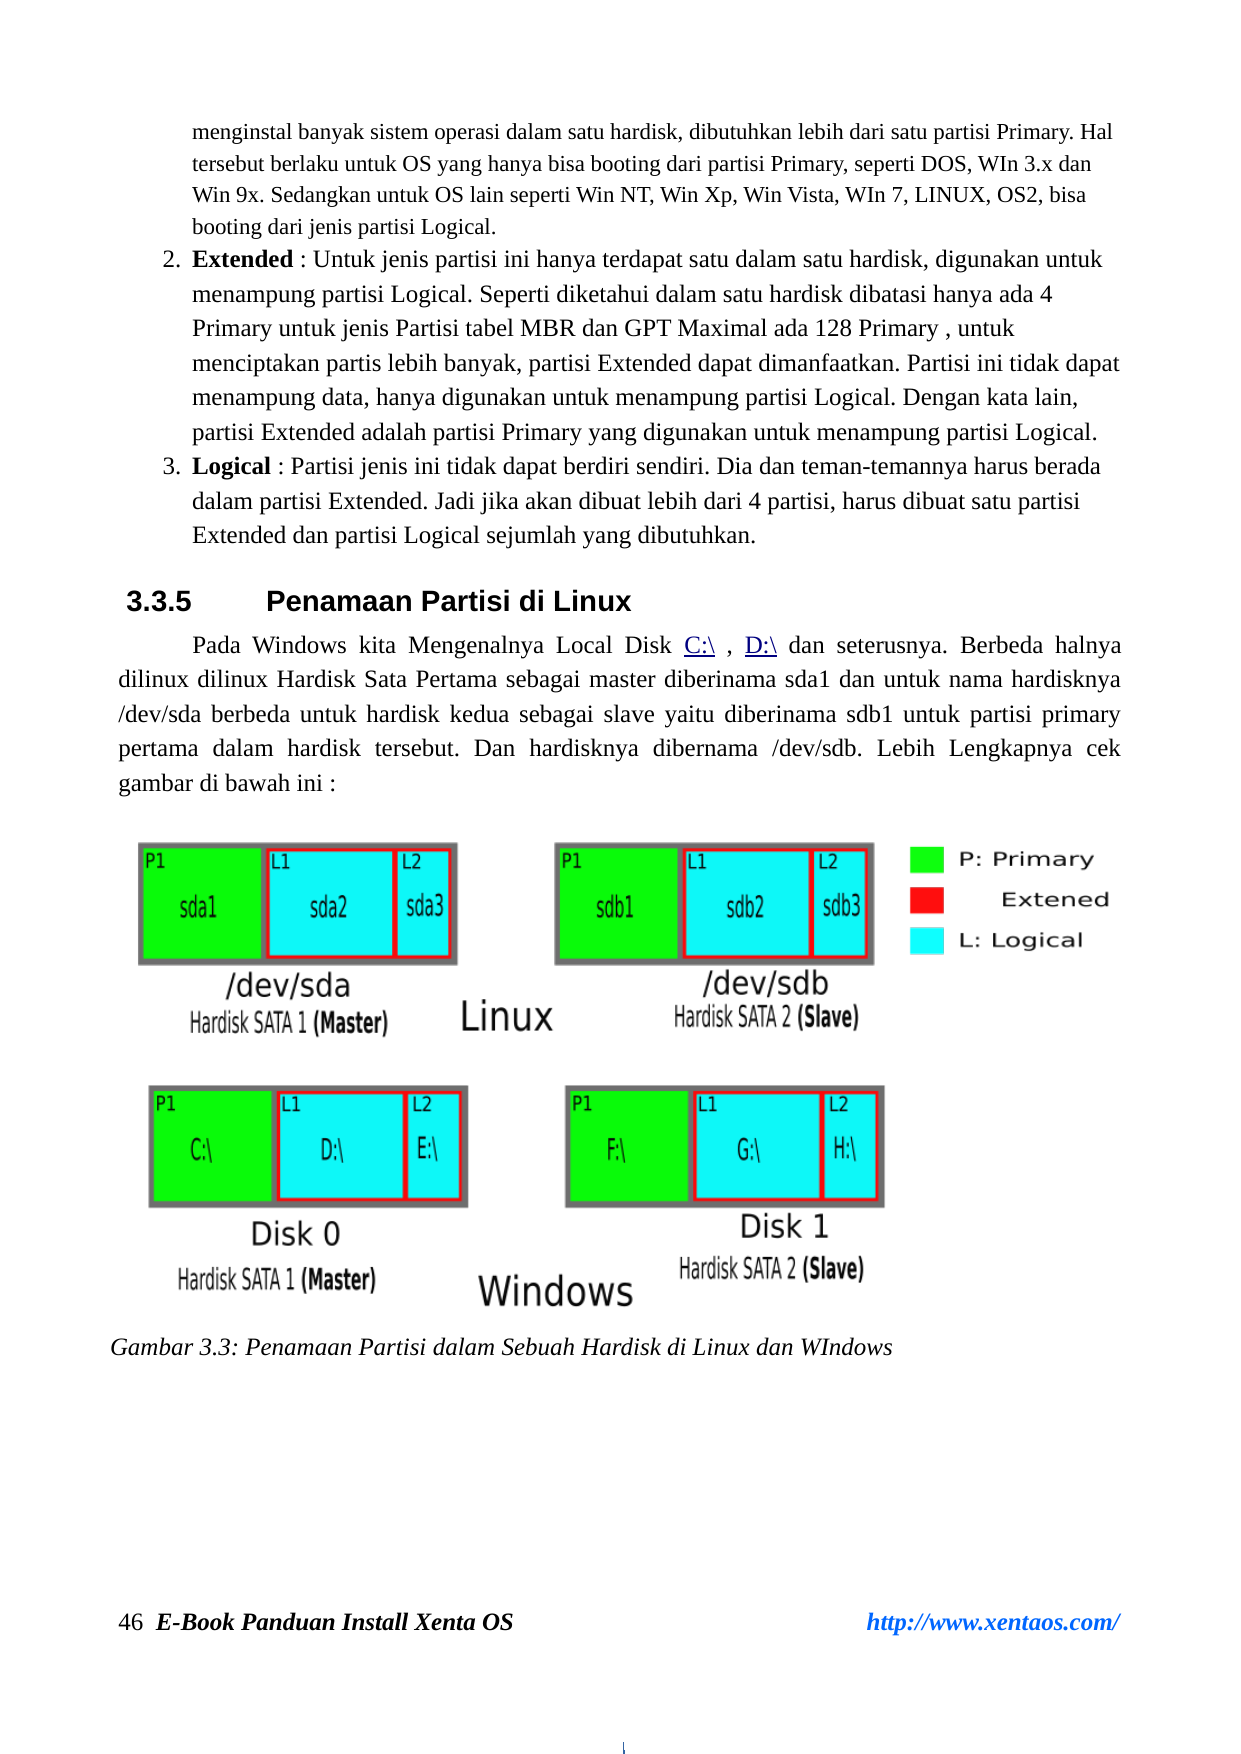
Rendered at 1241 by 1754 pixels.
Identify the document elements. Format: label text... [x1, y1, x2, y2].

list menginstal banyak sistem operasi dalam satu hardisk, dibutuhkan lebih dari satu partisi Primary. Hal tersebut berlaku untuk OS yang hanya bisa booting dari partisi Primary, seperti DOS, WIn 3.x dan Win 9x. Sedangkan untuk OS lain seperti Win NT, Win Xp, Win Vista, WIn 7, LINUX, OS2, bisa booting dari jenis partisi Logical. [162, 118, 1122, 239]
picture [109, 829, 1114, 1332]
subtitle Penamaan Partisi di Linux [118, 584, 1122, 618]
list Extended : Untuk jenis partisi ini hanya terdapat satu dalam satu hardisk, digunakan untuk menampung partisi Logical. Seperti diketahui dalam satu hardisk dibatasi hanya ada 4 Primary untuk jenis Partisi tabel MBR dan GPT Maximal ada 128 Primary , untuk menciptakan partis lebih banyak, partisi Extended dapat dimanfaatkan. Partisi ini tidak dapat menampung data, hanya digunakan untuk menampung partisi Logical. Dengan kata lain, partisi Extended adalah partisi Primary yang digunakan untuk menampung partisi Logical. [162, 244, 1122, 446]
text Pada Windows kita Mengenalnya Local Disk C:\ , D:\ dan seterusnya. Berbeda halnya dilinux dilinux Hardisk Sata Pertama sebagai master diberinama sda1 dan untuk nama hardisknya /dev/sda berbeda untuk hardisk kedua sebagai slave yaitu diberinama sdb1 untuk partisi primary pertama dalam hardisk tersebut. Dan hardisknya dibernama /dev/sdb. Lebih Lengkapnya cek gambar di bawah ini : [118, 630, 1122, 797]
list Logical : Partisi jenis ini tidak dapat berdiri sendiri. Dia dan teman-temannya harus berada dalam partisi Extended. Jadi jika akan dibuat lebih dari 4 partisi, harus dibuat satu partisi Extended dan partisi Logical sejumlah yang dibutuhkan. [162, 451, 1122, 549]
list Gambar 3.3: Penamaan Partisi dalam Sebuah Hardisk di Linux dan WIndows [110, 829, 1131, 1360]
